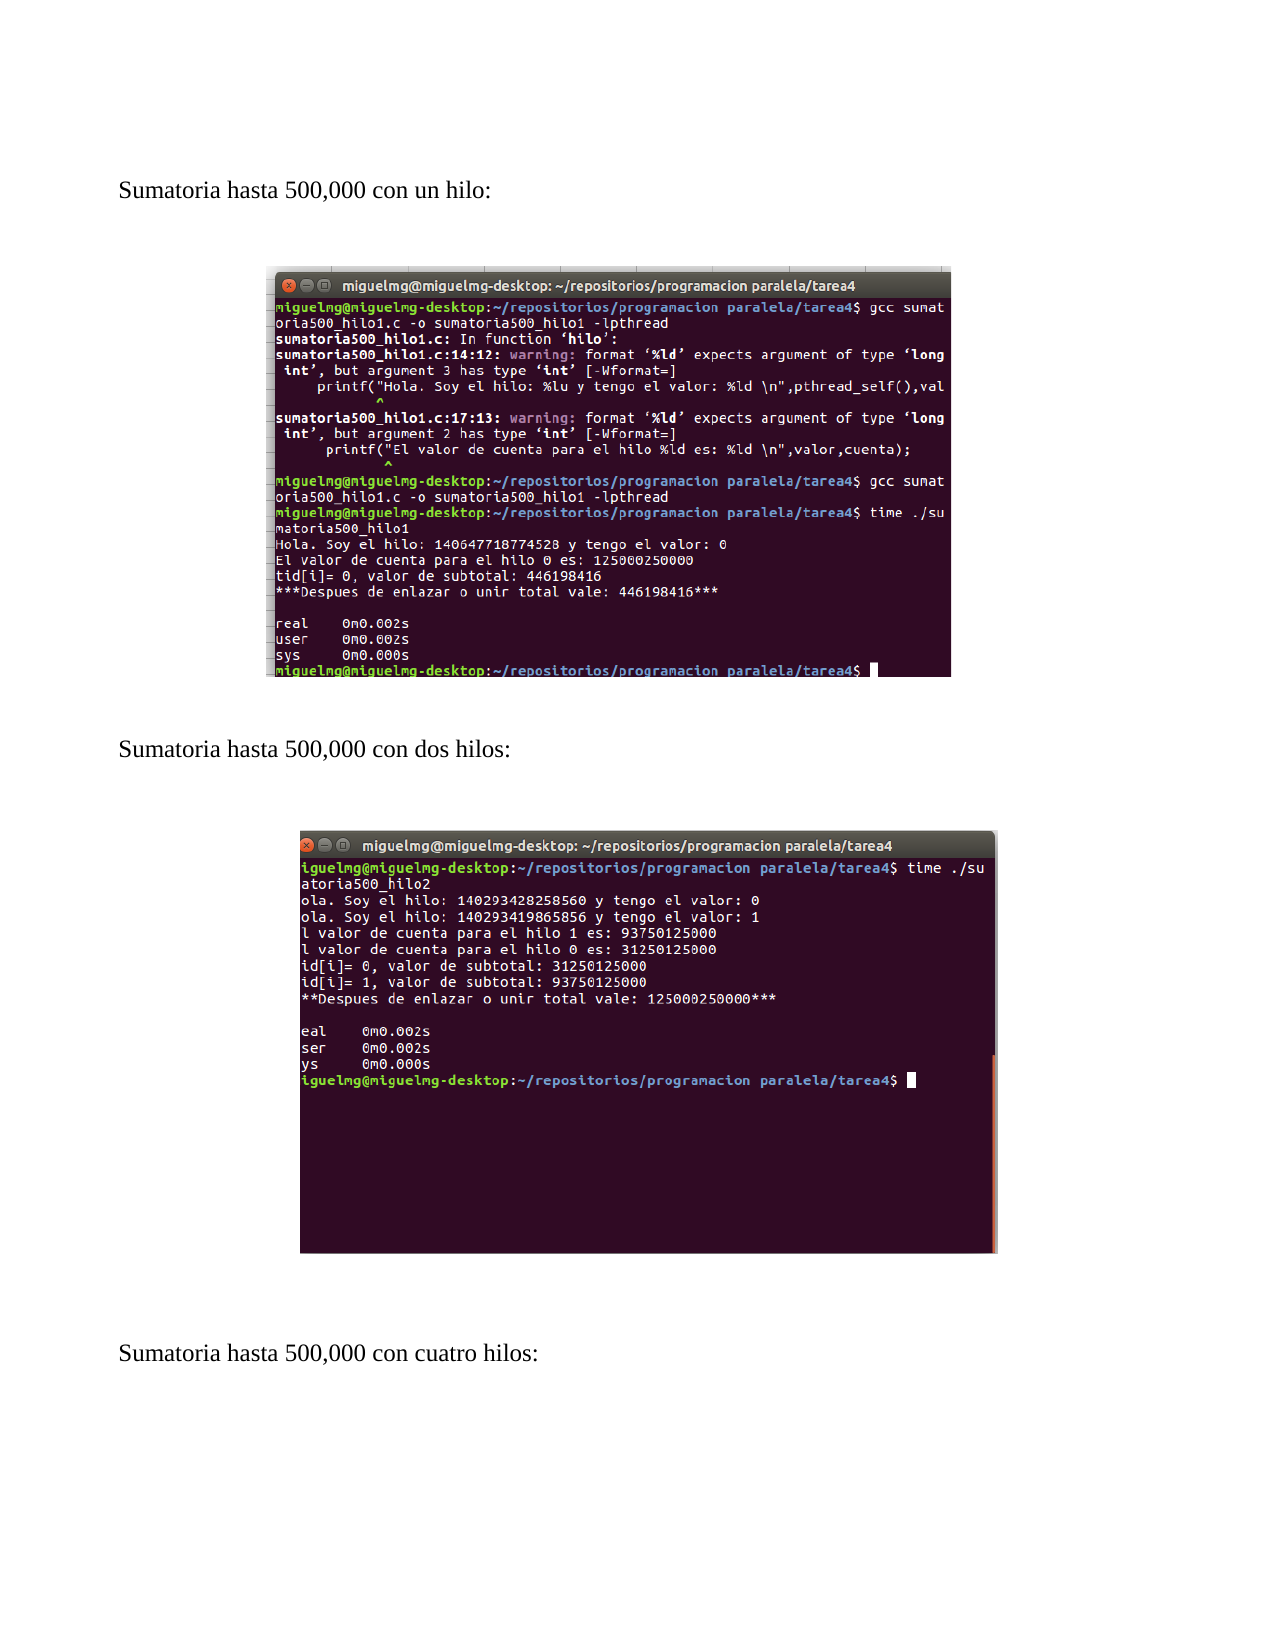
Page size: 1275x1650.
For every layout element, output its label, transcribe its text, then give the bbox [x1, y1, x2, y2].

picture [393, 830, 918, 1254]
picture [266, 266, 735, 677]
text Sumatoria hasta 500,000 con dos hilos: [118, 734, 1157, 763]
text Sumatoria hasta 500,000 con cuatro hilos: [118, 1338, 1157, 1367]
text Sumatoria hasta 500,000 con un hilo: [118, 176, 1157, 204]
